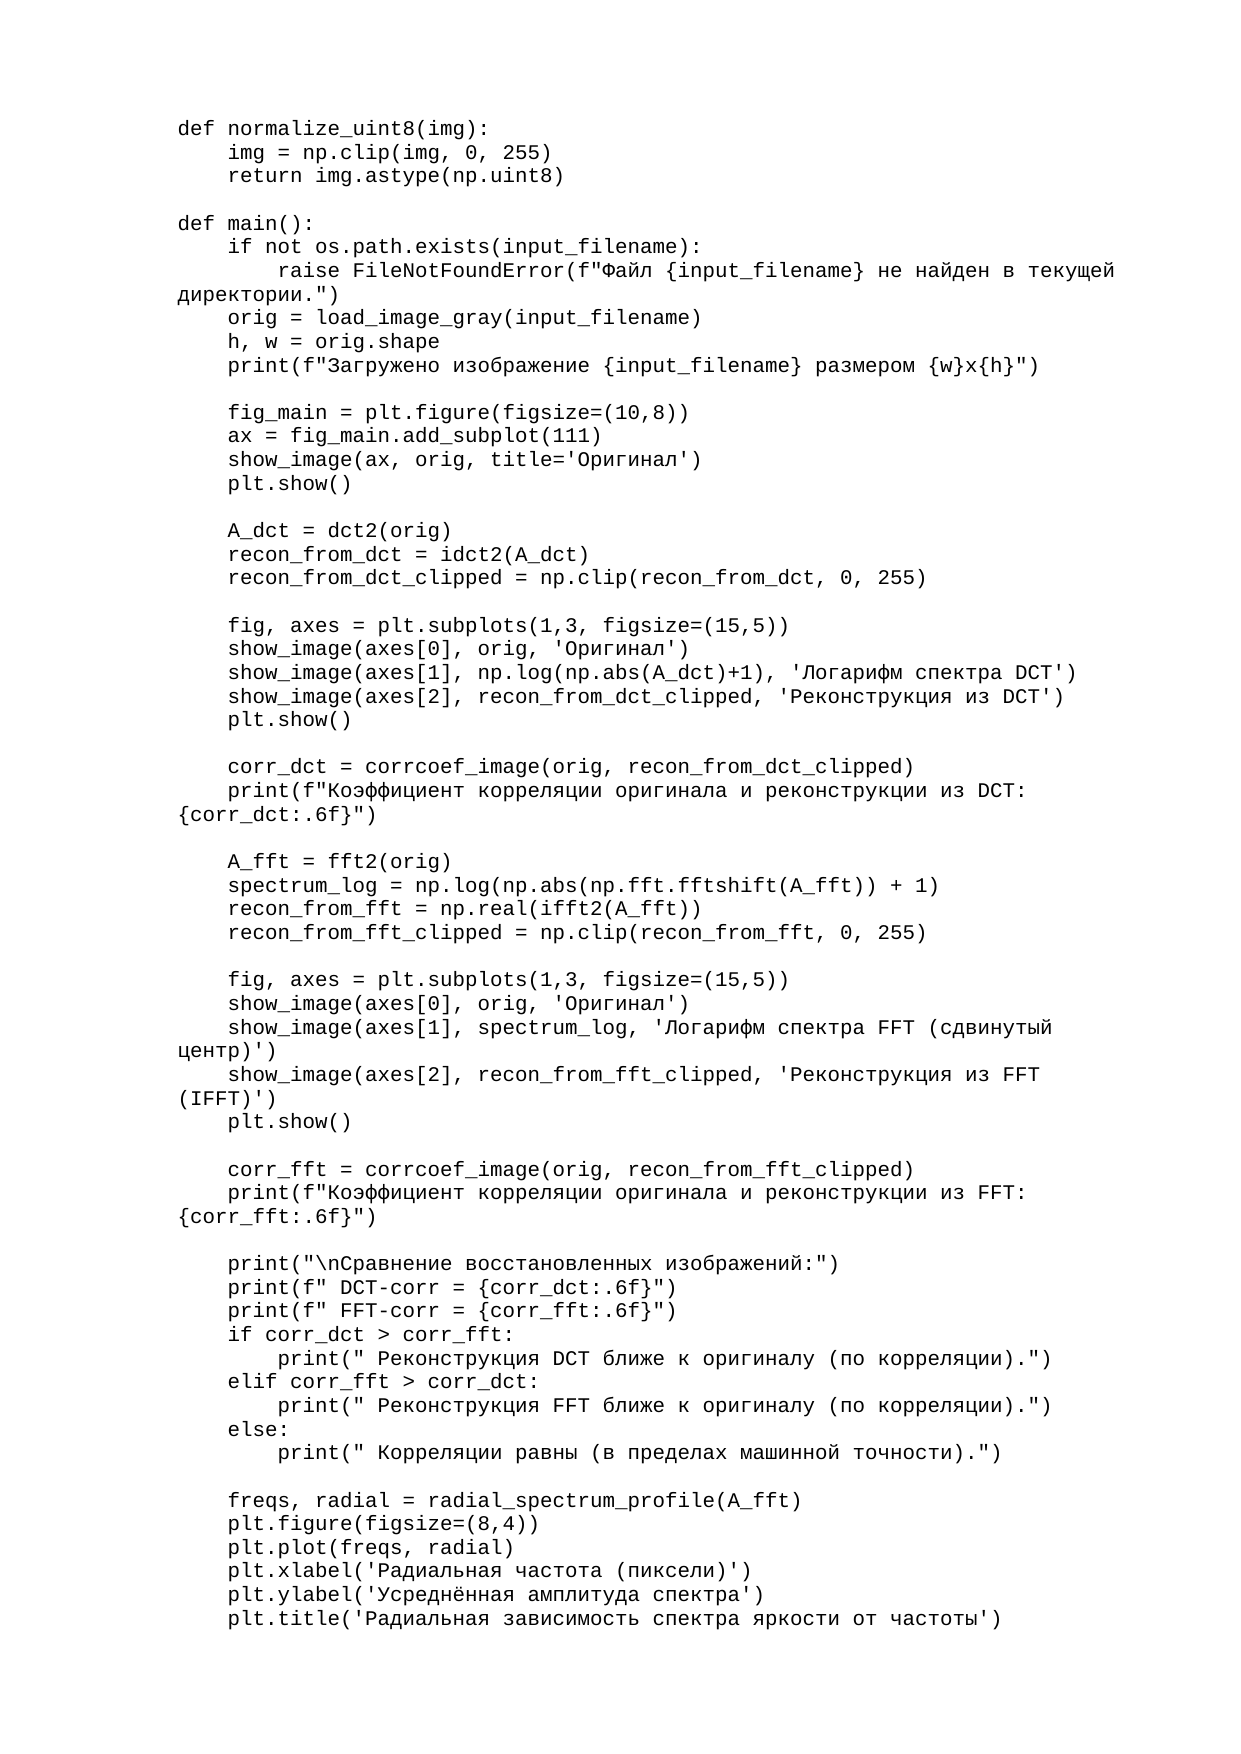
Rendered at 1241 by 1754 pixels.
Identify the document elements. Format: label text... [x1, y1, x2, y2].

text print(f"Коэффициент корреляции оригинала и реконструкции из DCT: {corr_dct:.6f}") [177, 780, 1152, 827]
text else: [177, 1419, 1152, 1442]
text fig, axes = plt.subplots(1,3, figsize=(15,5)) [177, 969, 1152, 993]
text if not os.path.exists(input_filename): [177, 236, 1152, 260]
text print(f" DCT-corr = {corr_dct:.6f}") [177, 1277, 1152, 1300]
text plt.figure(figsize=(8,4)) [177, 1513, 1152, 1537]
text fig_main = plt.figure(figsize=(10,8)) [177, 402, 1152, 426]
text plt.title('Радиальная зависимость спектра яркости от частоты') [177, 1608, 1152, 1631]
text raise FileNotFoundError(f"Файл {input_filename} не найден в текущей директории.") [177, 260, 1152, 307]
text show_image(axes[1], np.log(np.abs(A_dct)+1), 'Логарифм спектра DCT') [177, 662, 1152, 686]
text show_image(axes[2], recon_from_fft_clipped, 'Реконструкция из FFT (IFFT)') [177, 1064, 1152, 1111]
text corr_fft = corrcoef_image(orig, recon_from_fft_clipped) [177, 1158, 1152, 1182]
text show_image(axes[2], recon_from_dct_clipped, 'Реконструкция из DCT') [177, 686, 1152, 709]
text plt.xlabel('Радиальная частота (пиксели)') [177, 1561, 1152, 1584]
text A_dct = dct2(orig) [177, 520, 1152, 544]
text print(f"Загружено изображение {input_filename} размером {w}x{h}") [177, 354, 1152, 378]
text plt.plot(freqs, radial) [177, 1537, 1152, 1561]
text corr_dct = corrcoef_image(orig, recon_from_dct_clipped) [177, 757, 1152, 780]
text recon_from_fft = np.real(ifft2(A_fft)) [177, 898, 1152, 922]
text plt.ylabel('Усреднённая амплитуда спектра') [177, 1584, 1152, 1608]
text ax = fig_main.add_subplot(111) [177, 426, 1152, 449]
text def main(): [177, 213, 1152, 236]
text show_image(axes[1], spectrum_log, 'Логарифм спектра FFT (сдвинутый центр)') [177, 1017, 1152, 1064]
text if corr_dct > corr_fft: [177, 1324, 1152, 1348]
text h, w = orig.shape [177, 331, 1152, 354]
text freqs, radial = radial_spectrum_profile(A_fft) [177, 1489, 1152, 1513]
text img = np.clip(img, 0, 255) [177, 142, 1152, 165]
text plt.show() [177, 709, 1152, 733]
text print(" Реконструкция FFT ближе к оригиналу (по корреляции).") [177, 1395, 1152, 1419]
text recon_from_dct = idct2(A_dct) [177, 544, 1152, 567]
text print("\nСравнение восстановленных изображений:") [177, 1253, 1152, 1277]
text print(" Реконструкция DCT ближе к оригиналу (по корреляции).") [177, 1348, 1152, 1371]
text recon_from_fft_clipped = np.clip(recon_from_fft, 0, 255) [177, 922, 1152, 946]
text plt.show() [177, 473, 1152, 496]
text elif corr_fft > corr_dct: [177, 1371, 1152, 1395]
text print(" Корреляции равны (в пределах машинной точности).") [177, 1442, 1152, 1466]
text orig = load_image_gray(input_filename) [177, 307, 1152, 331]
text fig, axes = plt.subplots(1,3, figsize=(15,5)) [177, 615, 1152, 638]
text def normalize_uint8(img): [177, 118, 1152, 142]
text print(f"Коэффициент корреляции оригинала и реконструкции из FFT: {corr_fft:.6f}") [177, 1182, 1152, 1229]
text show_image(axes[0], orig, 'Оригинал') [177, 638, 1152, 662]
text return img.astype(np.uint8) [177, 165, 1152, 189]
text A_fft = fft2(orig) [177, 851, 1152, 875]
text recon_from_dct_clipped = np.clip(recon_from_dct, 0, 255) [177, 567, 1152, 591]
text plt.show() [177, 1111, 1152, 1135]
text spectrum_log = np.log(np.abs(np.fft.fftshift(A_fft)) + 1) [177, 875, 1152, 898]
text show_image(axes[0], orig, 'Оригинал') [177, 993, 1152, 1017]
text print(f" FFT-corr = {corr_fft:.6f}") [177, 1300, 1152, 1324]
text show_image(ax, orig, title='Оригинал') [177, 449, 1152, 473]
